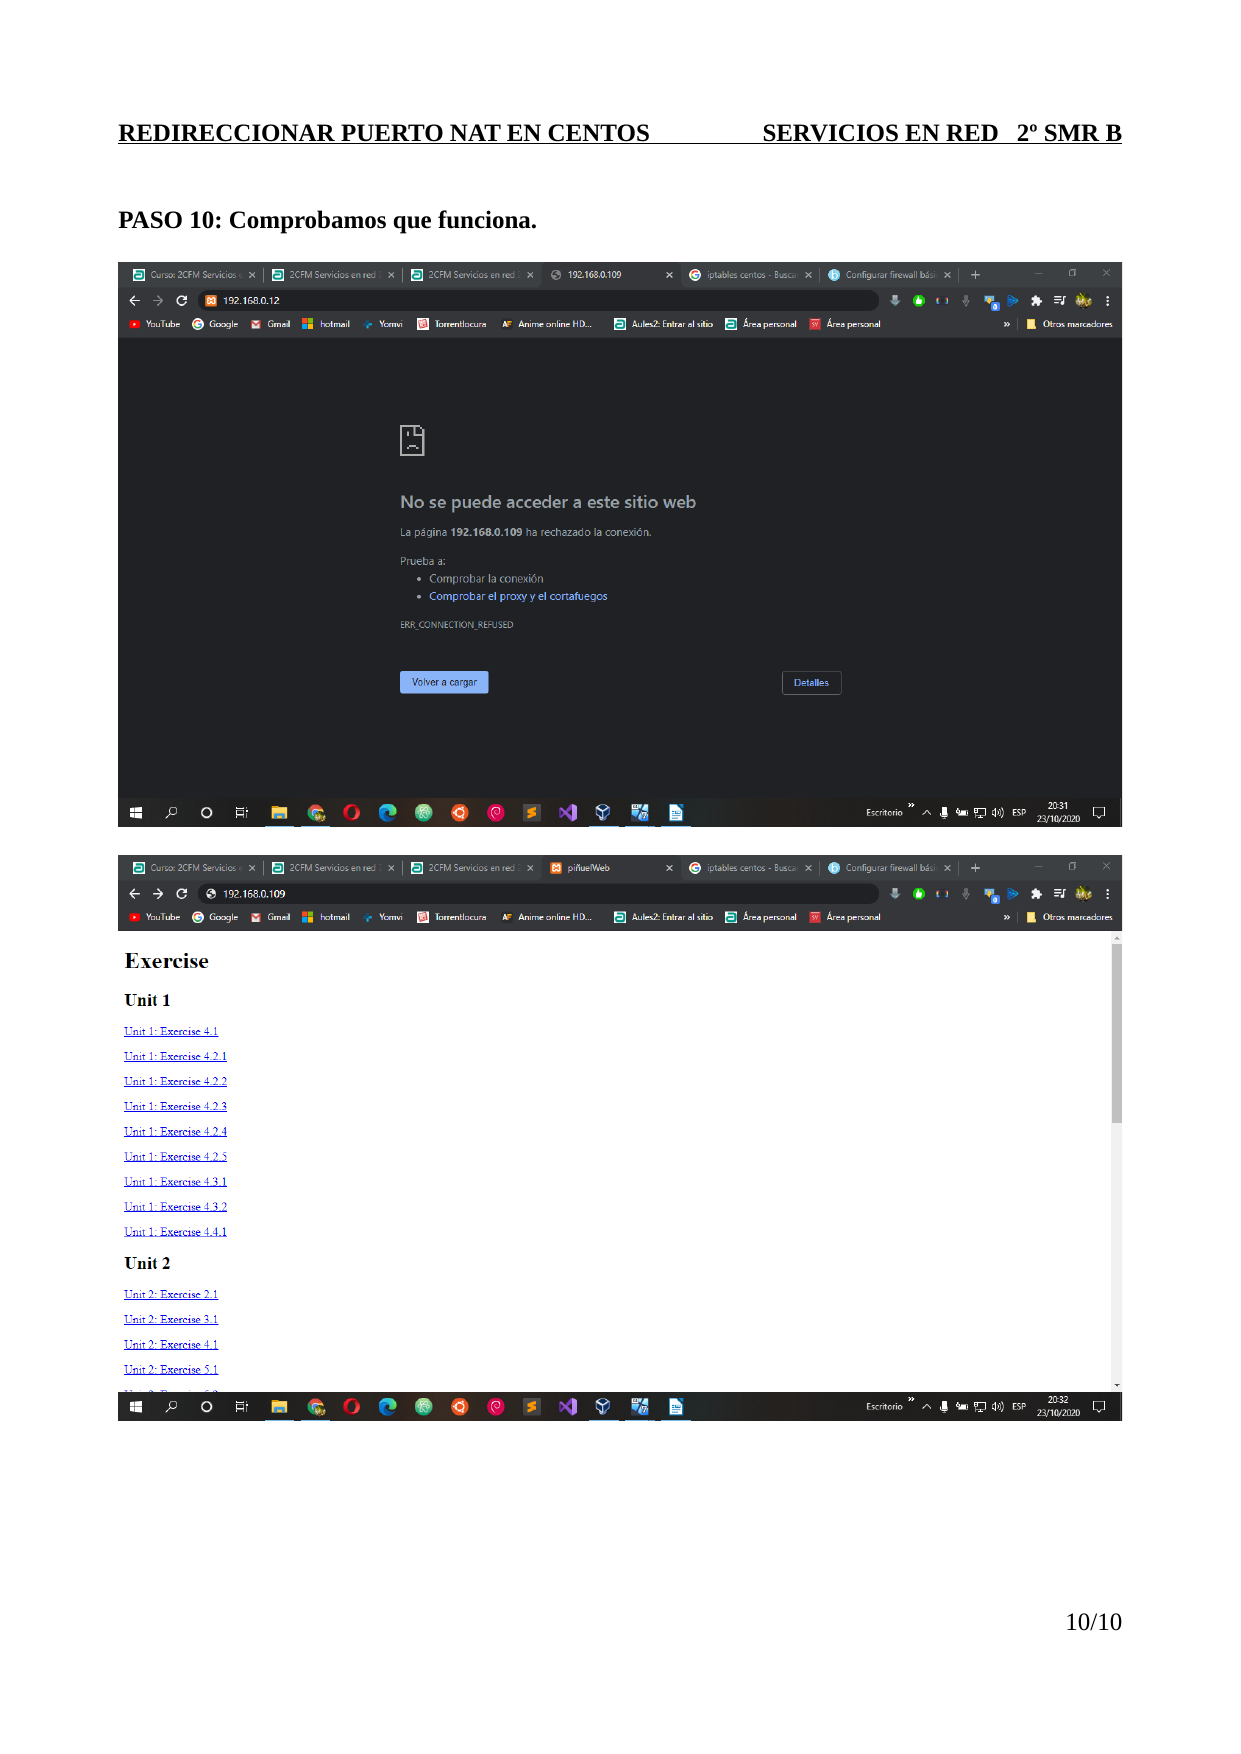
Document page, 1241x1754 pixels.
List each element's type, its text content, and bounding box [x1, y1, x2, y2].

picture [118, 855, 1123, 1421]
picture [118, 262, 1123, 827]
text PASO 10: Comprobamos que funciona. [118, 205, 1122, 234]
